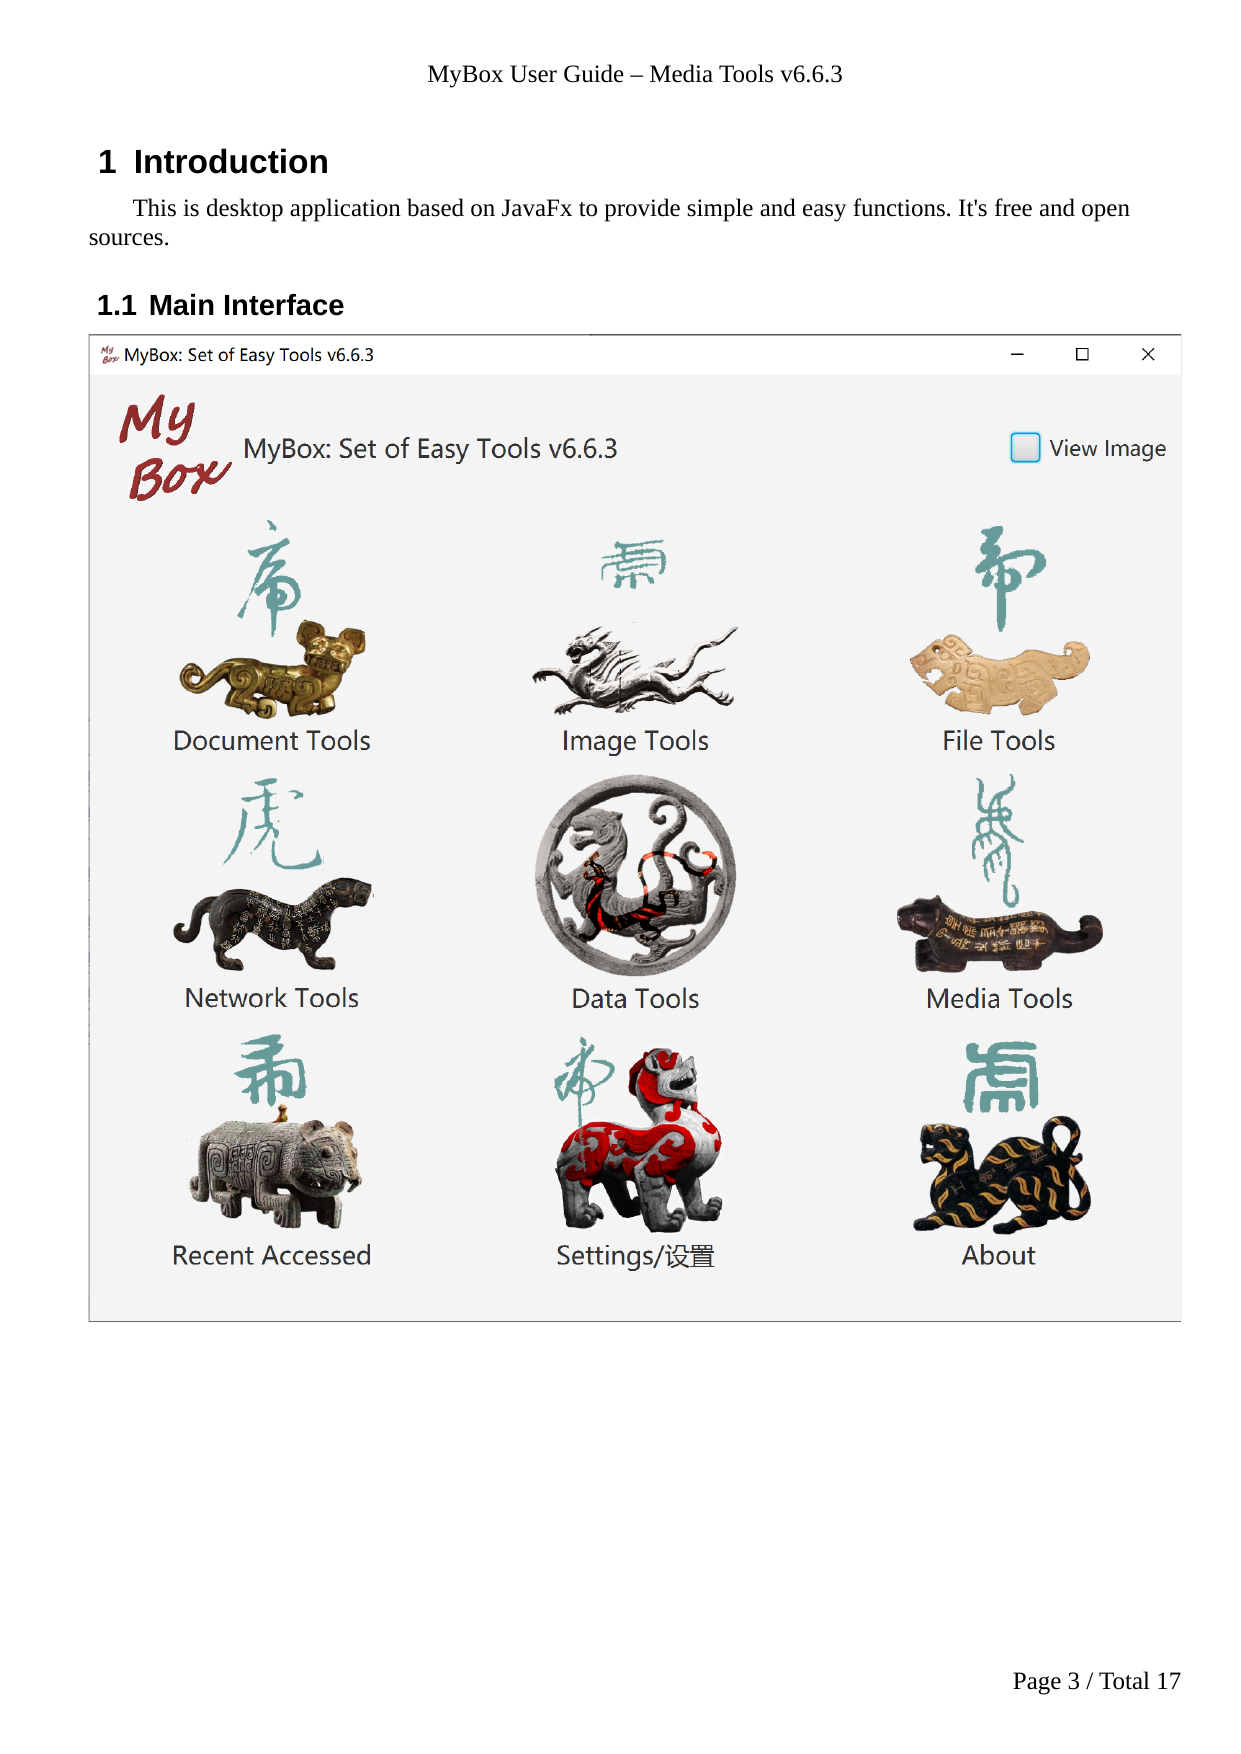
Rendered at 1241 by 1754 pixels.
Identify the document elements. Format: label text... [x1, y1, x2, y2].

subtitle Main Interface [88, 288, 1181, 322]
subtitle Introduction [88, 142, 1181, 181]
text This is desktop application based on JavaFx to provide simple and easy functions. It's free and open sources. [88, 193, 1181, 251]
picture [88, 334, 1182, 1322]
